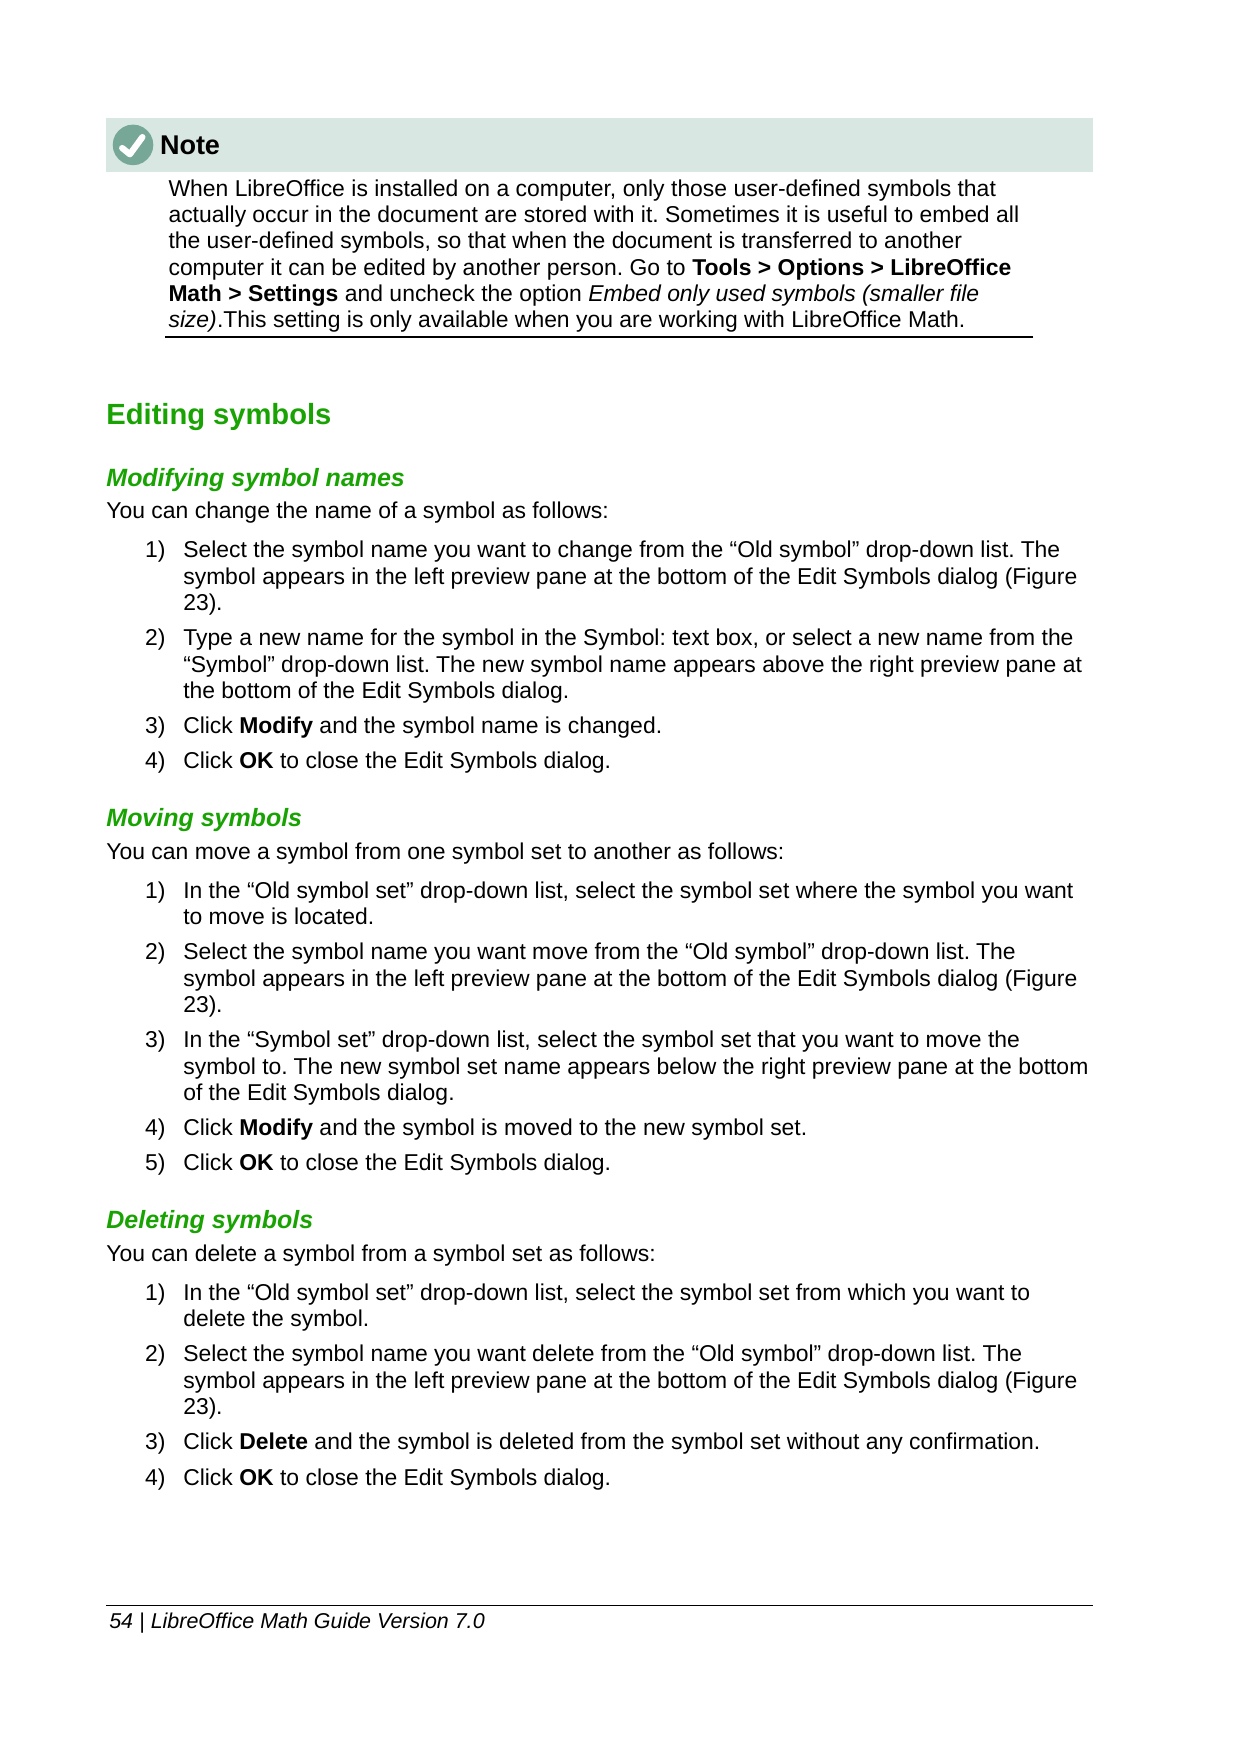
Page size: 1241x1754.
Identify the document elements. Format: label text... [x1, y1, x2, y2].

text When LibreOffice is installed on a computer, only those user-defined symbols that actually occur in the document are stored with it. Sometimes it is useful to embed all the user-defined symbols, so that when the document is transferred to another computer it can be edited by another person. Go to Tools > Options > LibreOffice Math > Settings and uncheck the option Embed only used symbols (smaller file size).This setting is only available when you are working with LibreOffice Math. [165, 172, 1033, 336]
list Select the symbol name you want to change from the “Old symbol” drop-down list. The symbol appears in the left preview pane at the bottom of the Edit Symbols dialog (Figure 23). [165, 536, 1093, 615]
subtitle Moving symbols [106, 803, 1093, 832]
text You can move a symbol from one symbol set to another as follows: [106, 838, 1093, 864]
list Click Modify and the symbol is moved to the new symbol set. [165, 1114, 1093, 1141]
text You can delete a symbol from a symbol set as follows: [106, 1240, 1093, 1266]
list Type a new name for the symbol in the Symbol: text box, or select a new name from the “Symbol” drop-down list. The new symbol name appears above the right preview pane at the bottom of the Edit Symbols dialog. [165, 624, 1093, 703]
list Click OK to close the Edit Symbols dialog. [165, 1463, 1093, 1490]
list Select the symbol name you want move from the “Old symbol” drop-down list. The symbol appears in the left preview pane at the bottom of the Edit Symbols dialog (Figure 23). [165, 938, 1093, 1017]
subtitle Editing symbols [106, 397, 1093, 430]
list Click Delete and the symbol is deleted from the symbol set without any confirmation. [165, 1428, 1093, 1454]
list In the “Symbol set” drop-down list, select the symbol set that you want to move the symbol to. The new symbol set name appears below the right preview pane at the bottom of the Edit Symbols dialog. [165, 1026, 1093, 1105]
subtitle Modifying symbol names [106, 463, 1093, 492]
list Select the symbol name you want delete from the “Old symbol” drop-down list. The symbol appears in the left preview pane at the bottom of the Edit Symbols dialog (Figure 23). [165, 1340, 1093, 1419]
list In the “Old symbol set” drop-down list, select the symbol set from which you want to delete the symbol. [165, 1279, 1093, 1331]
list Click OK to close the Edit Symbols dialog. [165, 747, 1093, 774]
list Click OK to close the Edit Symbols dialog. [165, 1149, 1093, 1176]
subtitle Deleting symbols [106, 1205, 1093, 1234]
list In the “Old symbol set” drop-down list, select the symbol set where the symbol you want to move is located. [165, 877, 1093, 929]
text You can change the name of a symbol as follows: [106, 497, 1093, 524]
list Click Modify and the symbol name is changed. [165, 712, 1093, 738]
subtitle Note [106, 118, 1093, 172]
